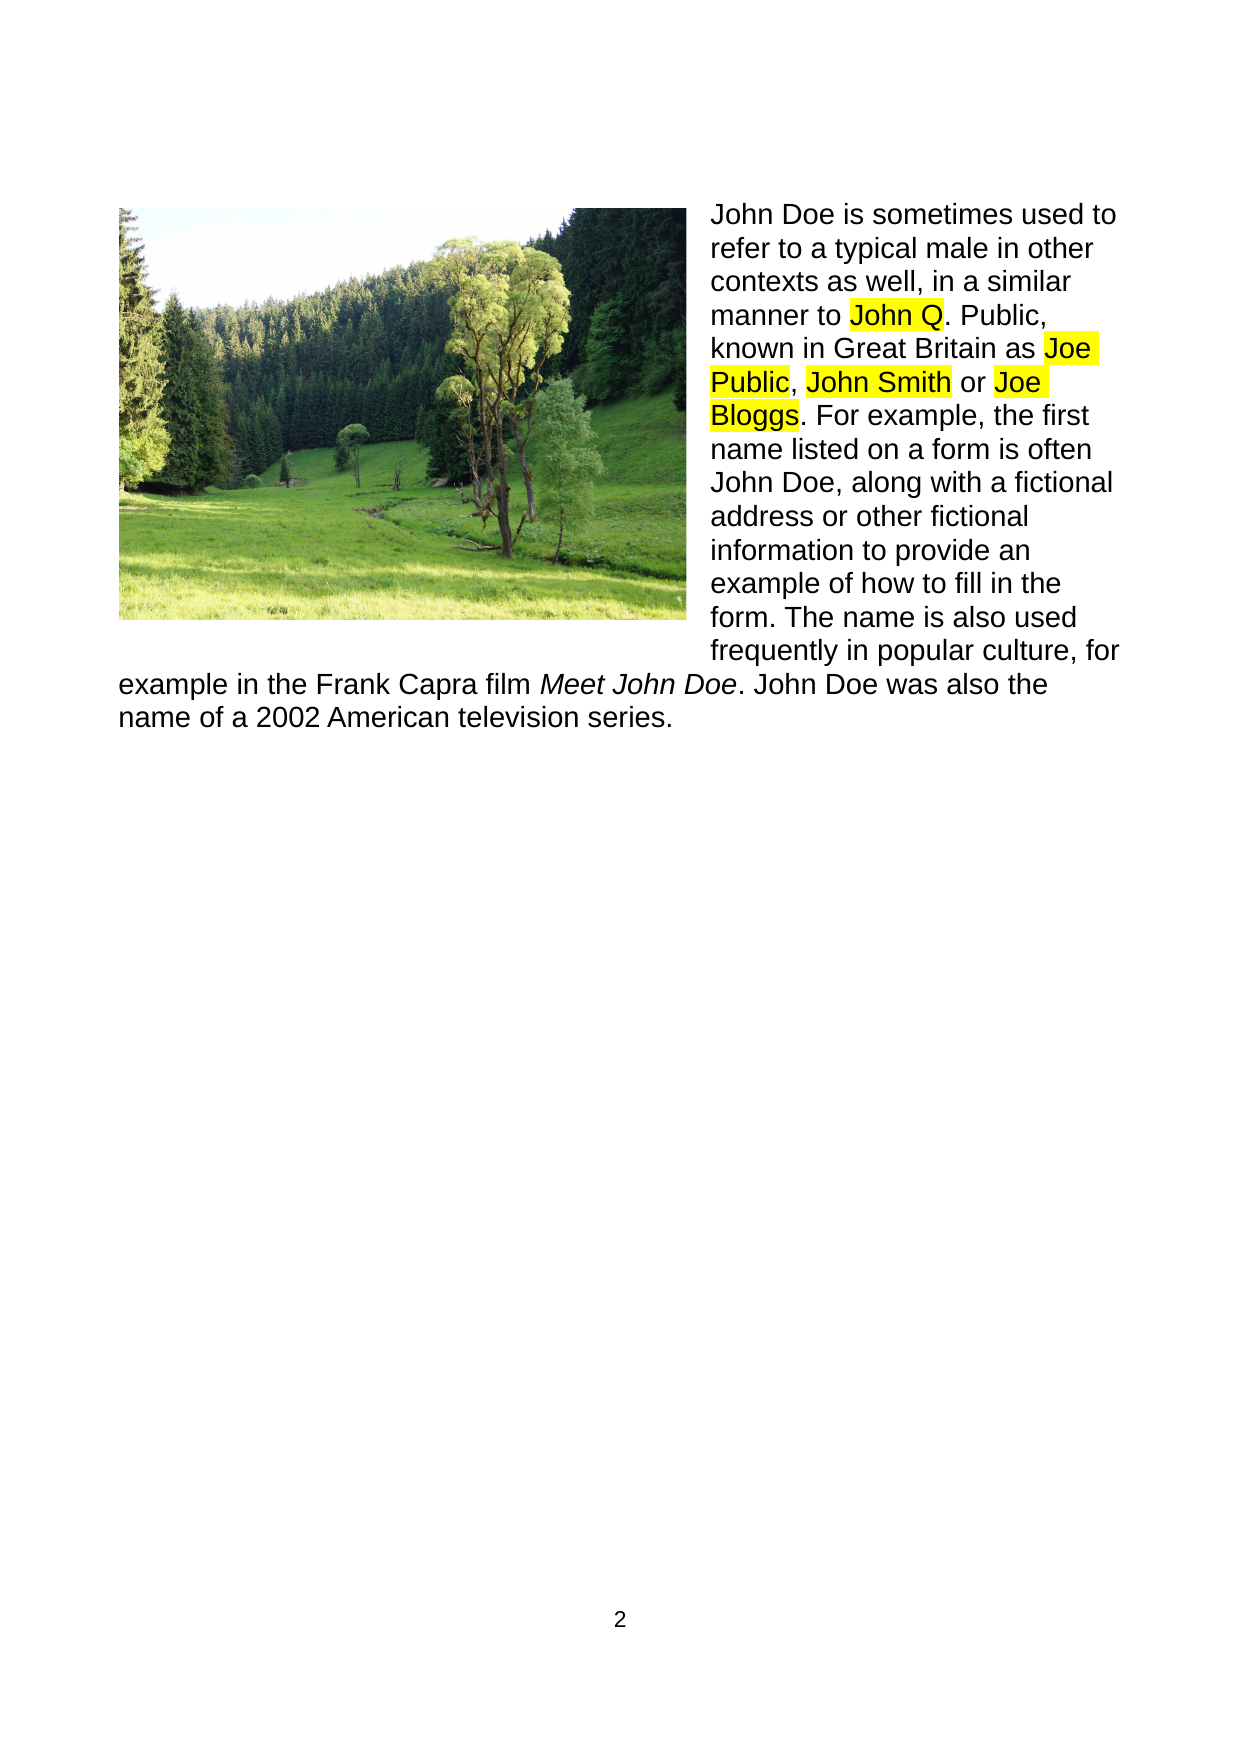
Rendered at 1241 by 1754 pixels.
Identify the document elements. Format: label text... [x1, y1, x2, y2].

text John Doe is sometimes used to refer to a typical male in other contexts as well, in a similar manner to John Q. Public, known in Great Britain as Joe Public, John Smith or Joe Bloggs. For example, the first name listed on a form is often John Doe, along with a fictional address or other fictional information to provide an example of how to fill in the form. The name is also used frequently in popular culture, for example in the Frank Capra film Meet John Doe. John Doe was also the name of a 2002 American television series. [118, 197, 1122, 734]
picture [119, 208, 687, 620]
